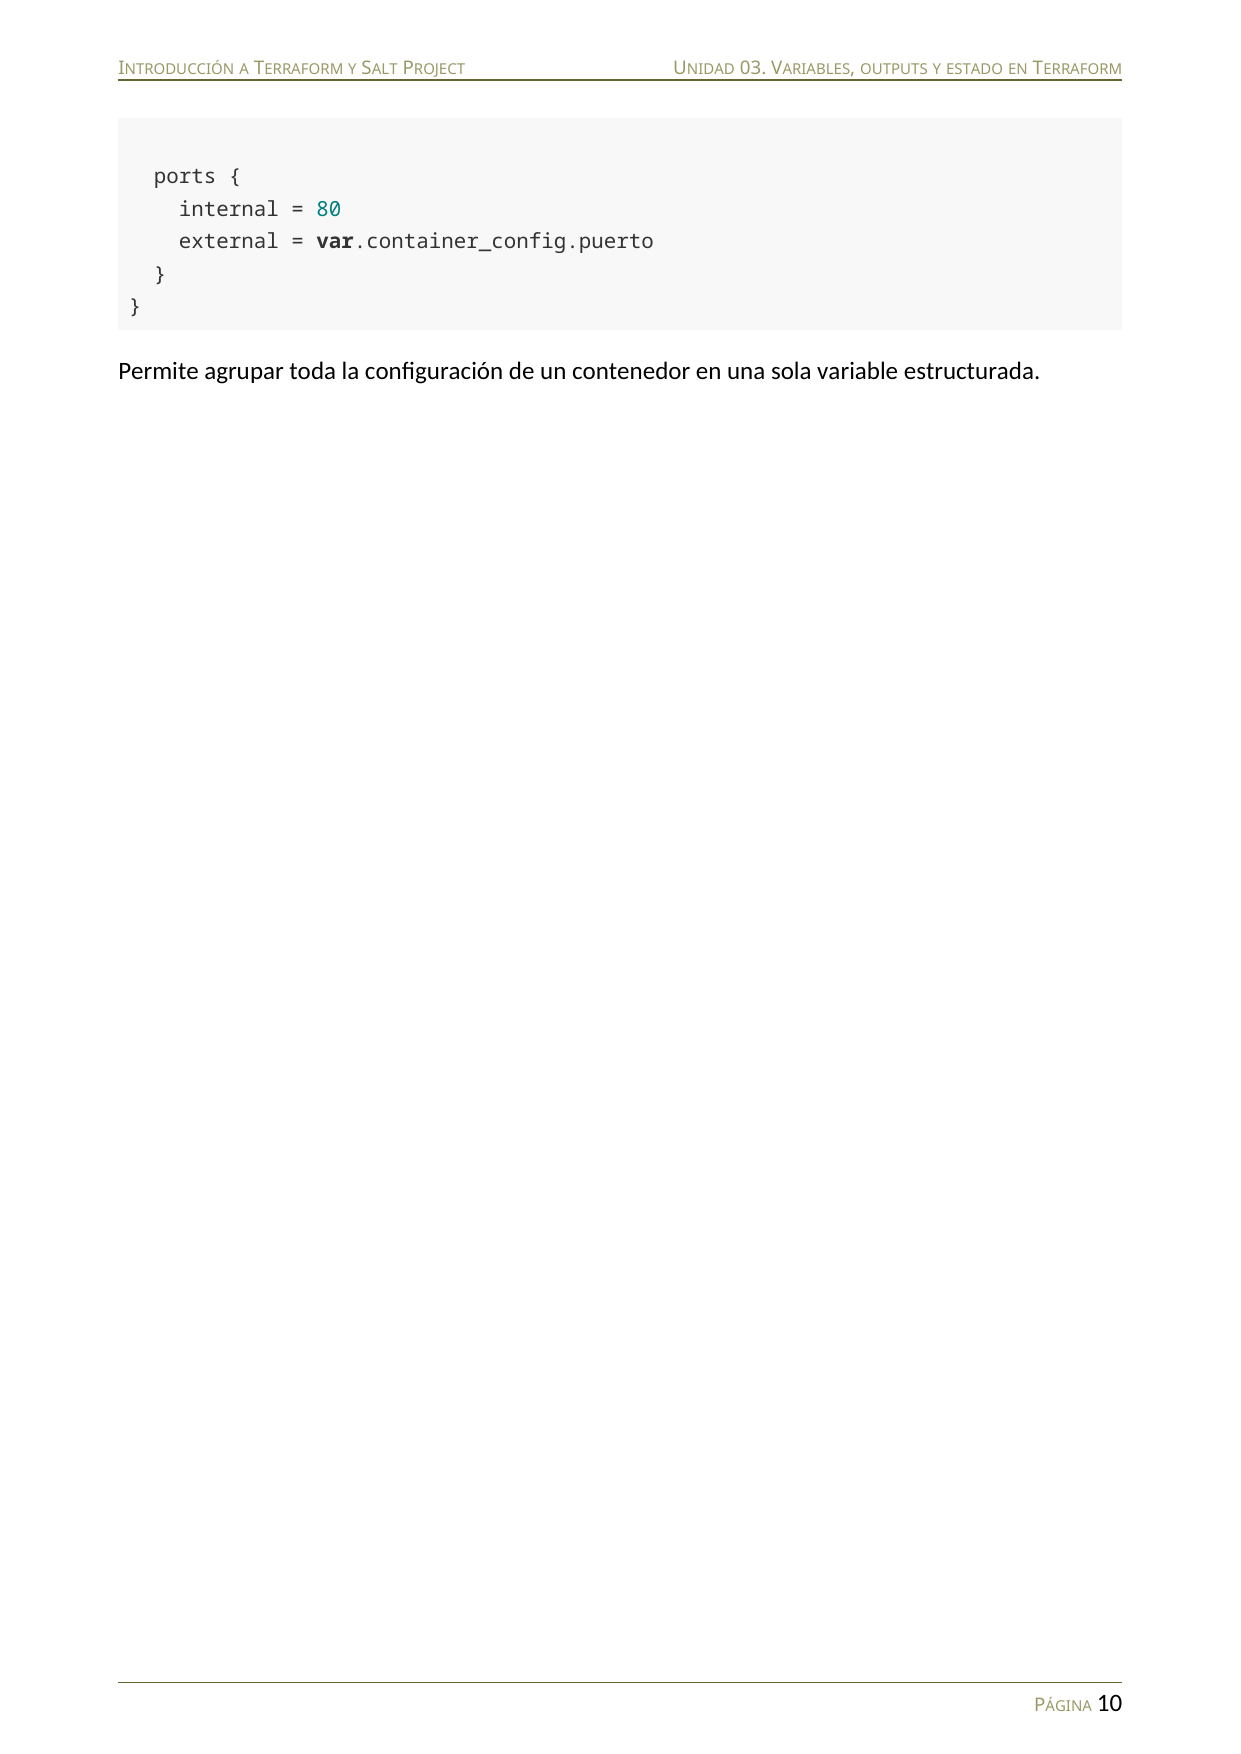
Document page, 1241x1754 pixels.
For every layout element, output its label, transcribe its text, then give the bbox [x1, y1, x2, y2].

text Permite agrupar toda la configuración de un contenedor en una sola variable estructurada. [118, 355, 1122, 386]
table_header ports { internal = 80 external = var.container_config.puerto } } [118, 118, 1122, 330]
